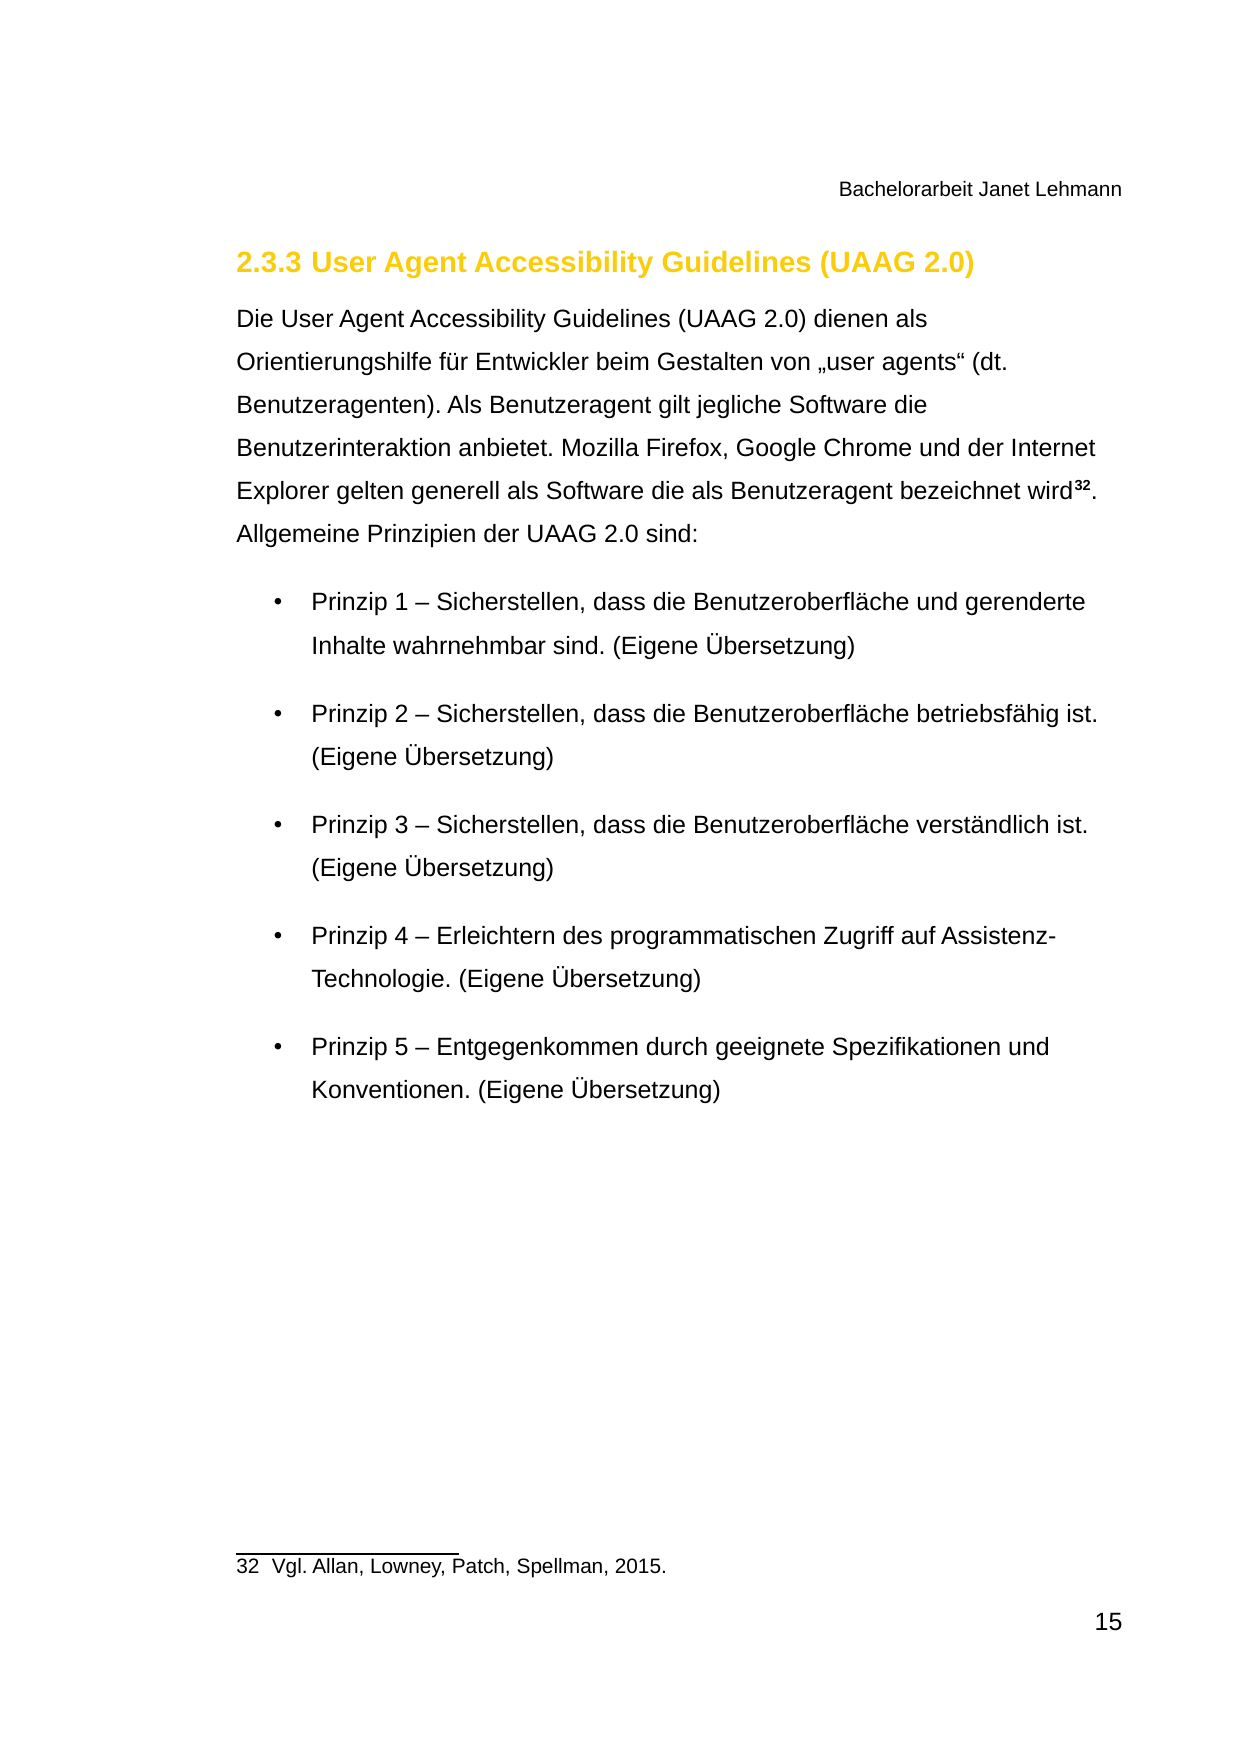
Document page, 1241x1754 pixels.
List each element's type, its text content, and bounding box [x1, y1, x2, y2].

list Prinzip 4 – Erleichtern des programmatischen Zugriff auf Assistenz-Technologie. (Eigene Übersetzung) [274, 921, 1122, 993]
list Prinzip 3 – Sicherstellen, dass die Benutzeroberfläche verständlich ist. (Eigene Übersetzung) [274, 810, 1122, 882]
list Prinzip 5 – Entgegenkommen durch geeignete Spezifikationen und Konventionen. (Eigene Übersetzung) [274, 1032, 1122, 1104]
text Vgl. Allan, Lowney, Patch, Spellman, 2015. [236, 1554, 1122, 1578]
subtitle User Agent Accessibility Guidelines (UAAG 2.0) [236, 245, 1122, 279]
text Die User Agent Accessibility Guidelines (UAAG 2.0) dienen als Orientierungshilfe für Entwickler beim Gestalten von „user agents“ (dt. Benutzeragenten). Als Benutzeragent gilt jegliche Software die Benutzerinteraktion anbietet. Mozilla Firefox, Google Chrome und der Internet Explorer gelten generell als Software die als Benutzeragent bezeichnet wird. Allgemeine Prinzipien der UAAG 2.0 sind: [236, 304, 1122, 548]
list Prinzip 2 – Sicherstellen, dass die Benutzeroberfläche betriebsfähig ist. (Eigene Übersetzung) [274, 698, 1122, 771]
list Prinzip 1 – Sicherstellen, dass die Benutzeroberfläche und gerenderte Inhalte wahrnehmbar sind. (Eigene Übersetzung) [274, 587, 1122, 659]
